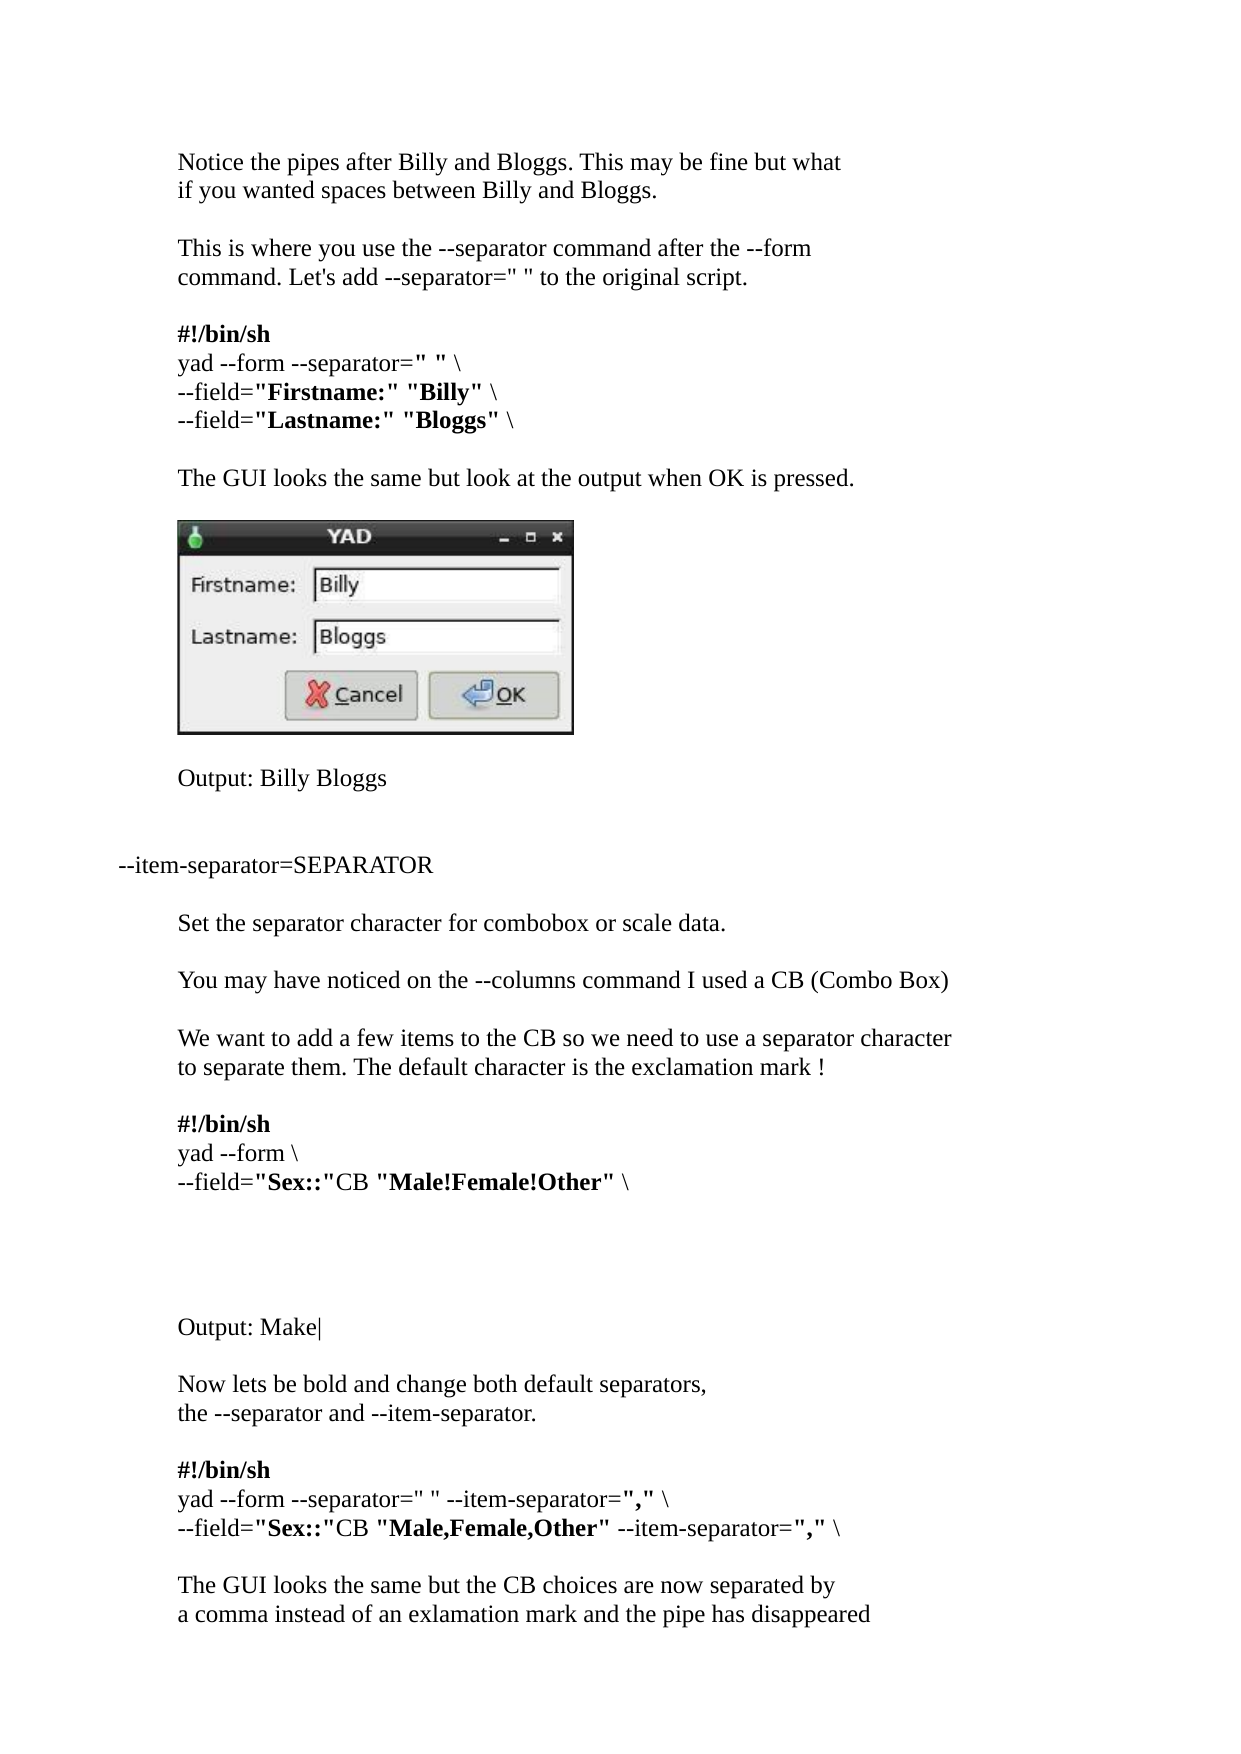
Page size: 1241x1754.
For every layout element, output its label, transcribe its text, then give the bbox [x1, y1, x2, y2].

subtitle --item-separator=SEPARATOR [118, 850, 1122, 879]
list Set the separator character for combobox or scale data. You may have noticed on the --columns command I used a CB (Combo Box) We want to add a few items to the CB so we need to use a separator character to separate them. The default character is the exclamation mark ! #!/bin/sh yad --form \ --field="Sex::"CB "Male!Female!Other" \ Output: Make| Now lets be bold and change both default separators, the --separator and --item-separator. #!/bin/sh yad --form --separator=" " --item-separator="," \ --field="Sex::"CB "Male,Female,Other" --item-separator="," \ The GUI looks the same but the CB choices are now separated by a comma instead of an exlamation mark and the pipe has disappeared [177, 879, 1122, 1628]
list Notice the pipes after Billy and Bloggs. This may be fine but what if you wanted spaces between Billy and Bloggs. This is where you use the --separator command after the --form command. Let's add --separator=" " to the original script. #!/bin/sh yad --form --separator=" " \ --field="Firstname:" "Billy" \ --field="Lastname:" "Bloggs" \ The GUI looks the same but look at the output when OK is pressed. Output: Billy Bloggs [177, 118, 1122, 821]
picture [177, 520, 574, 735]
